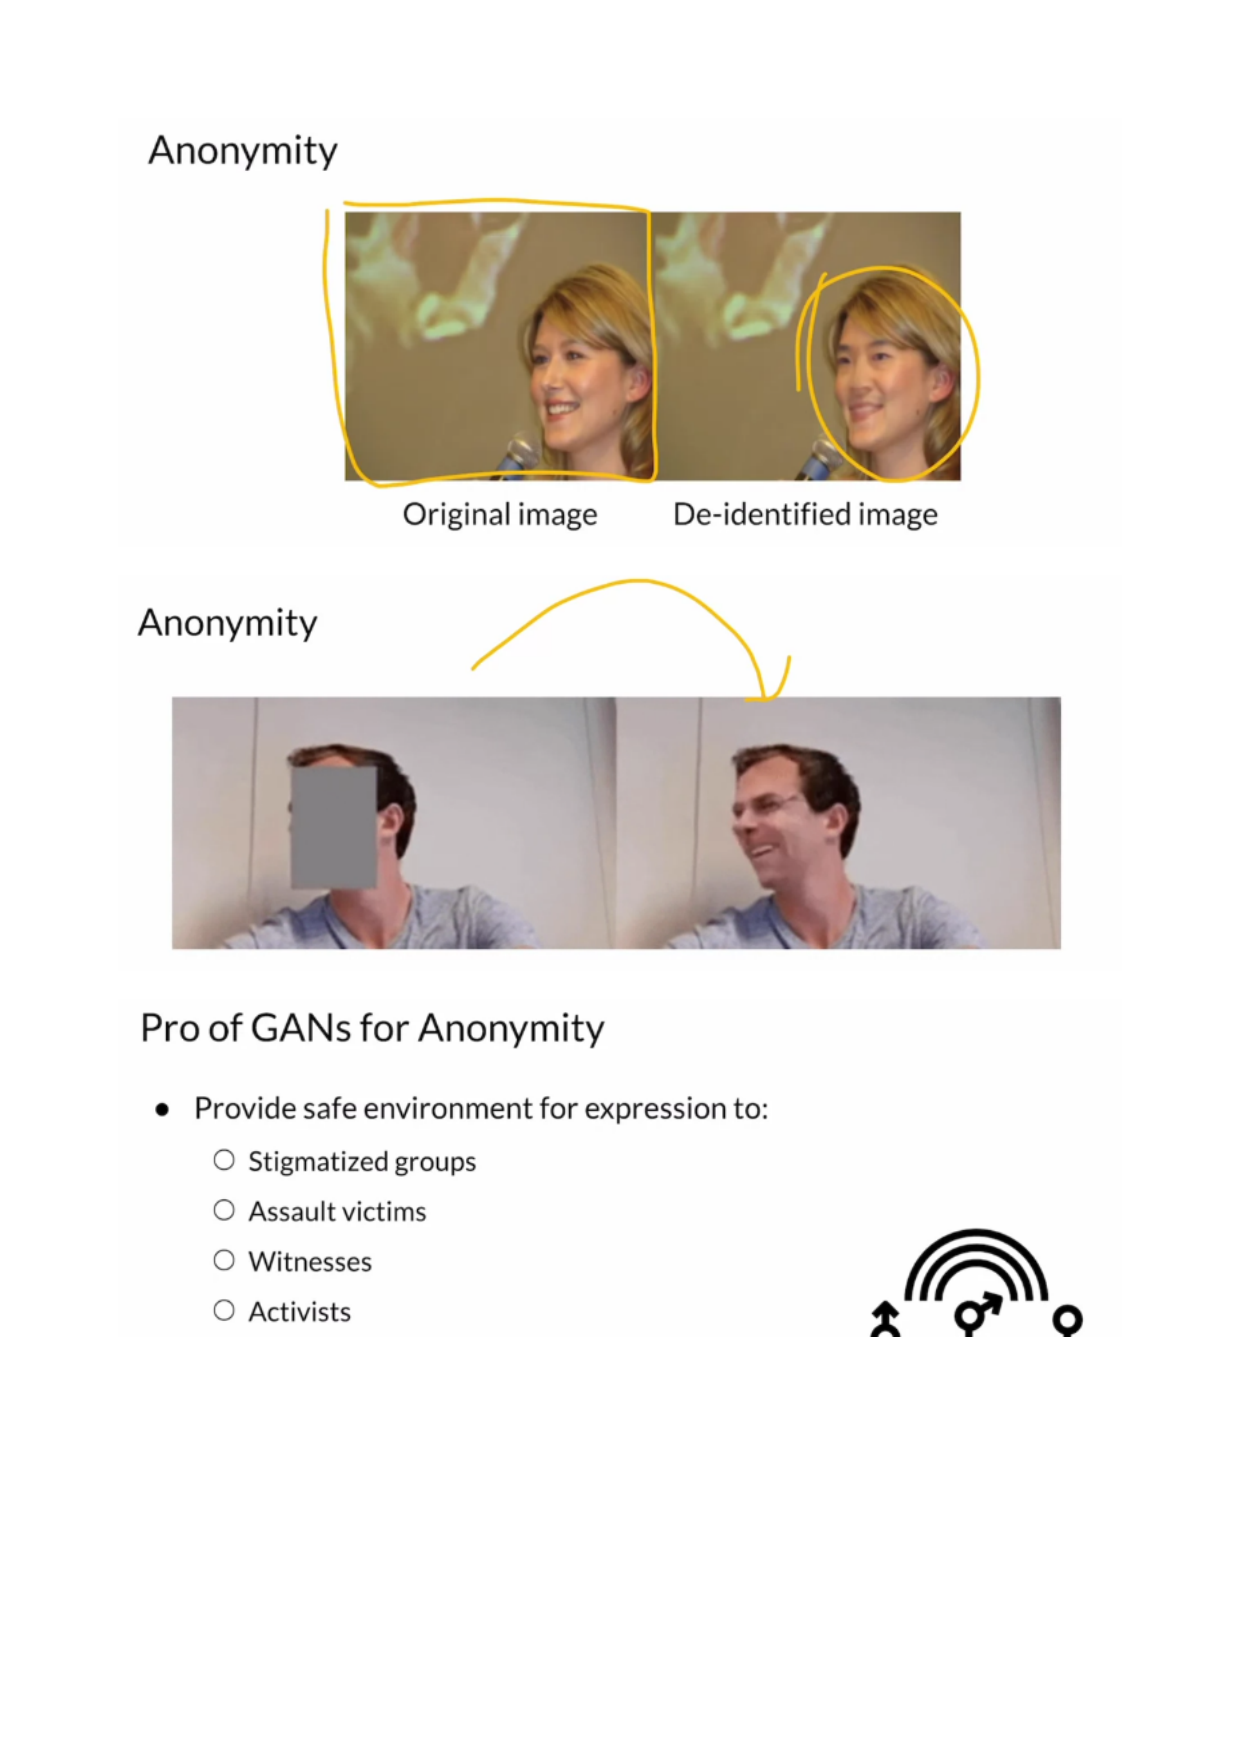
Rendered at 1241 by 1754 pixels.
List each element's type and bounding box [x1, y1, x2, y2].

picture [118, 118, 1123, 547]
picture [118, 999, 1123, 1337]
picture [118, 575, 1123, 971]
